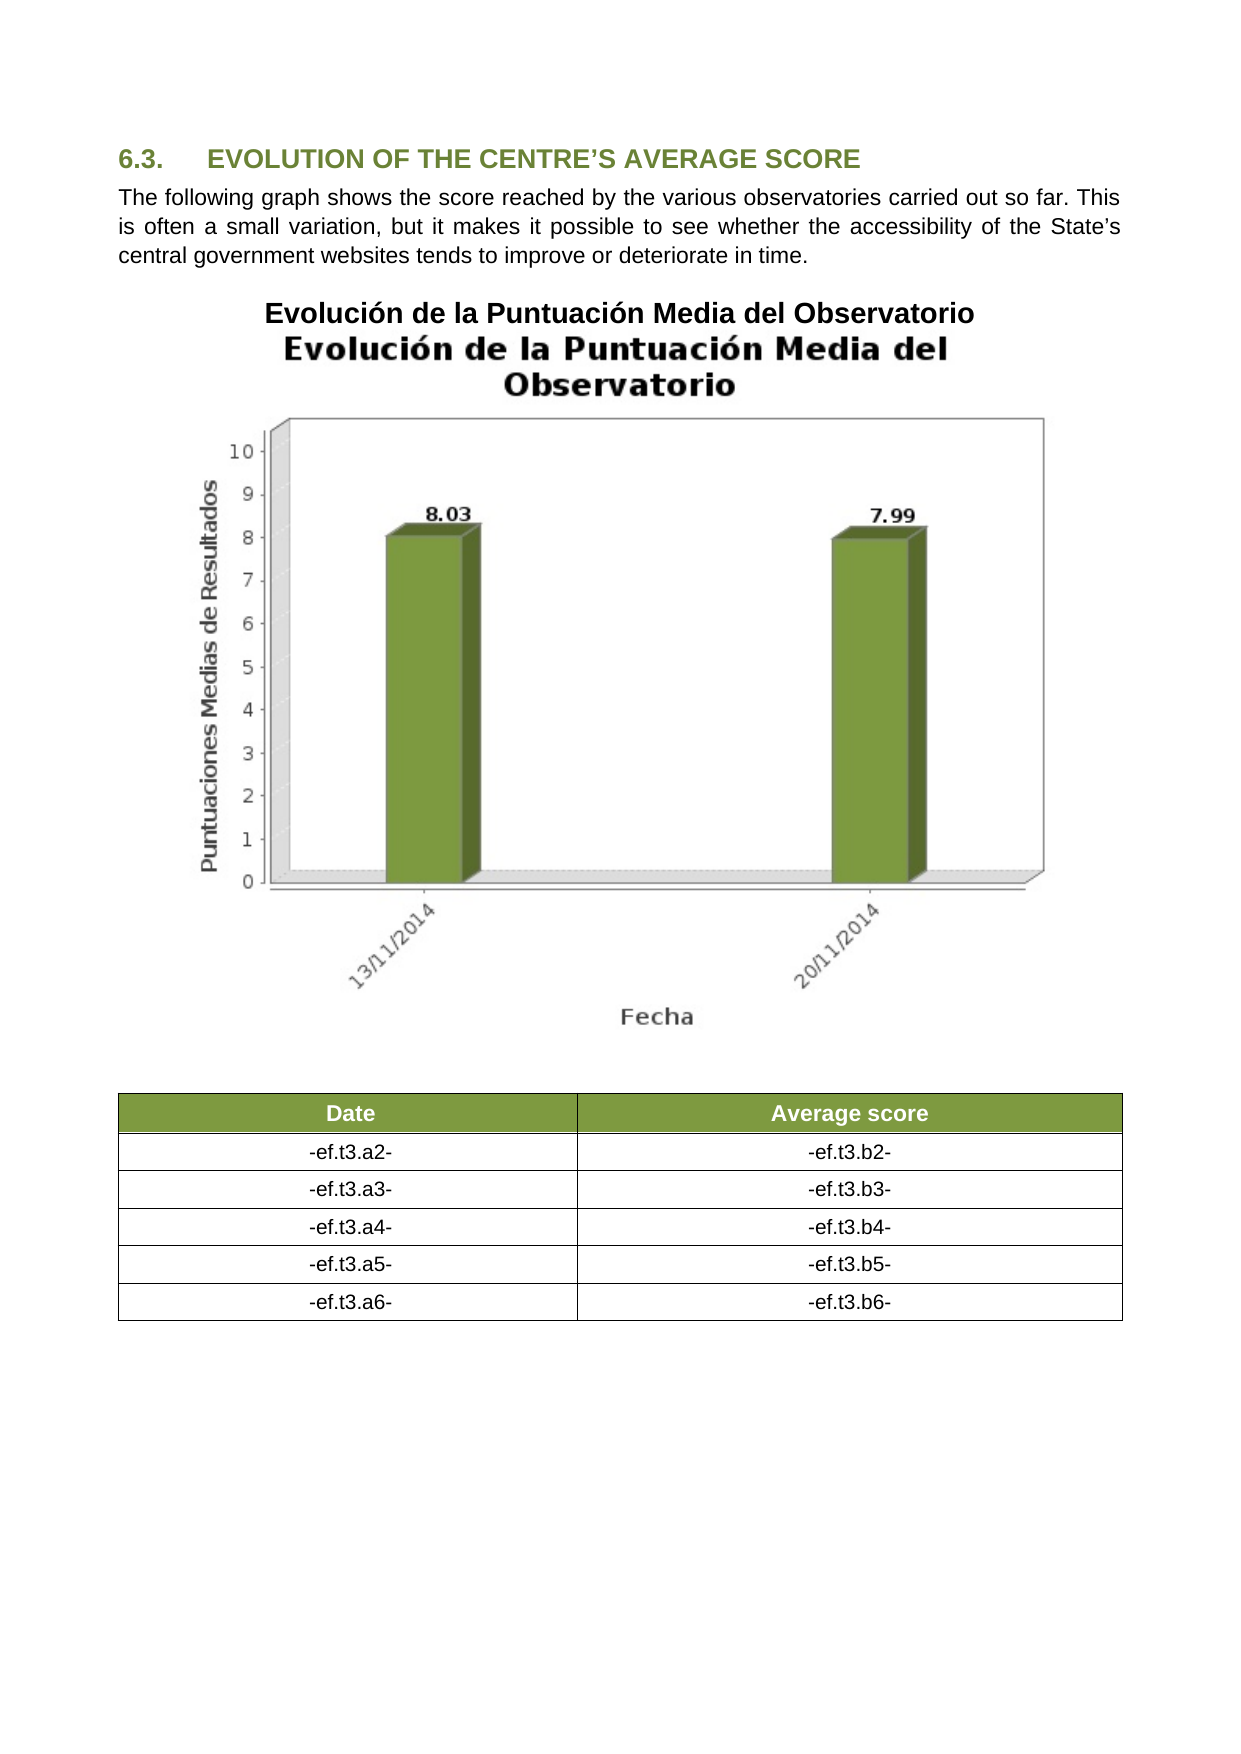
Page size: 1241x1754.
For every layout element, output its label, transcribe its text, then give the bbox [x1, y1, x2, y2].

table_header Date [119, 1094, 577, 1132]
table_cell -ef.t3.a2- [119, 1134, 577, 1170]
table_cell -ef.t3.b3- [578, 1171, 1122, 1207]
table_cell -ef.t3.a5- [119, 1246, 577, 1282]
table_cell -ef.t3.b5- [578, 1246, 1122, 1282]
picture [178, 329, 1062, 1039]
table_header Average score [578, 1094, 1122, 1132]
table_cell -ef.t3.a6- [119, 1284, 577, 1320]
table_cell -ef.t3.b4- [578, 1209, 1122, 1245]
table_cell -ef.t3.a3- [119, 1171, 577, 1207]
table_cell -ef.t3.b2- [578, 1134, 1122, 1170]
text Evolución de la Puntuación Media del Observatorio [118, 296, 1122, 329]
text The following graph shows the score reached by the various observatories carried out so far. This is often a small variation, but it makes it possible to see whether the accessibility of the State’s central government websites tends to improve or deteriorate in time. [118, 184, 1122, 268]
table_cell -ef.t3.b6- [578, 1284, 1122, 1320]
subtitle evolution of the Centre’s Average Score [118, 143, 1122, 174]
table_cell -ef.t3.a4- [119, 1209, 577, 1245]
